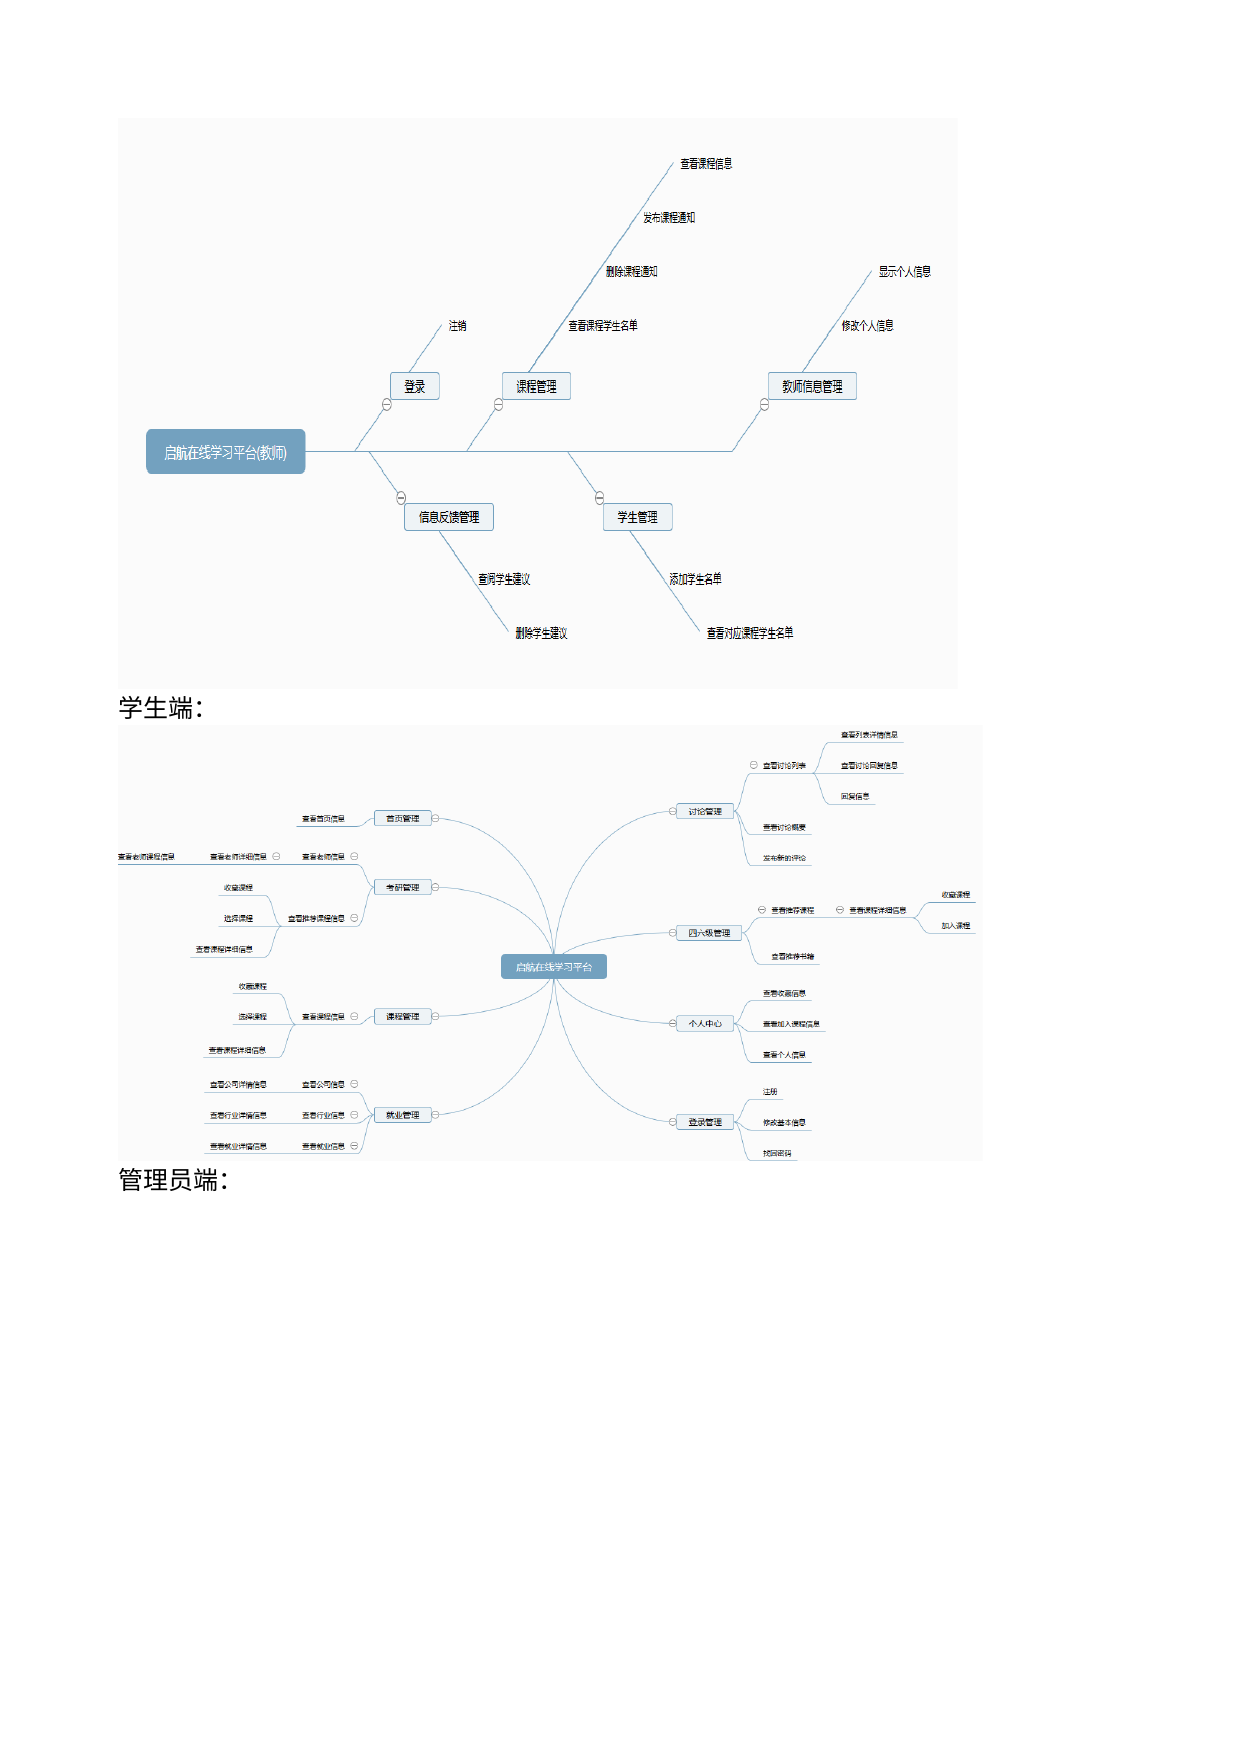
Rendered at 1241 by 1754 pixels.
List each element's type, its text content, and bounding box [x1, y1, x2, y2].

text 学生端： [118, 689, 1122, 725]
text 管理员端： [118, 1160, 1122, 1197]
